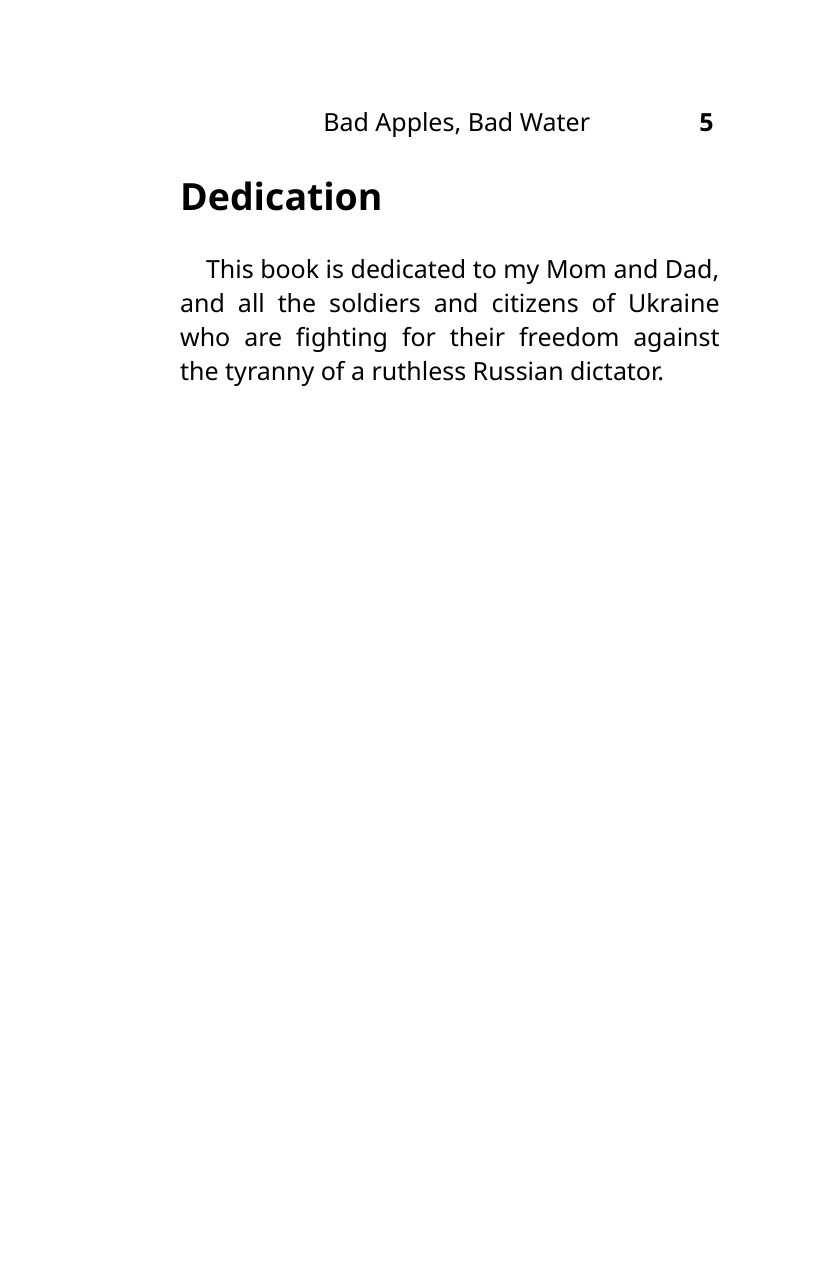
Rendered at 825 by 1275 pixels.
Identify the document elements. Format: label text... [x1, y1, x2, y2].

text This book is dedicated to my Mom and Dad, and all the soldiers and citizens of Ukraine who are fighting for their freedom against the tyranny of a ruthless Russian dictator. [180, 252, 720, 388]
subtitle Dedication [180, 171, 720, 222]
